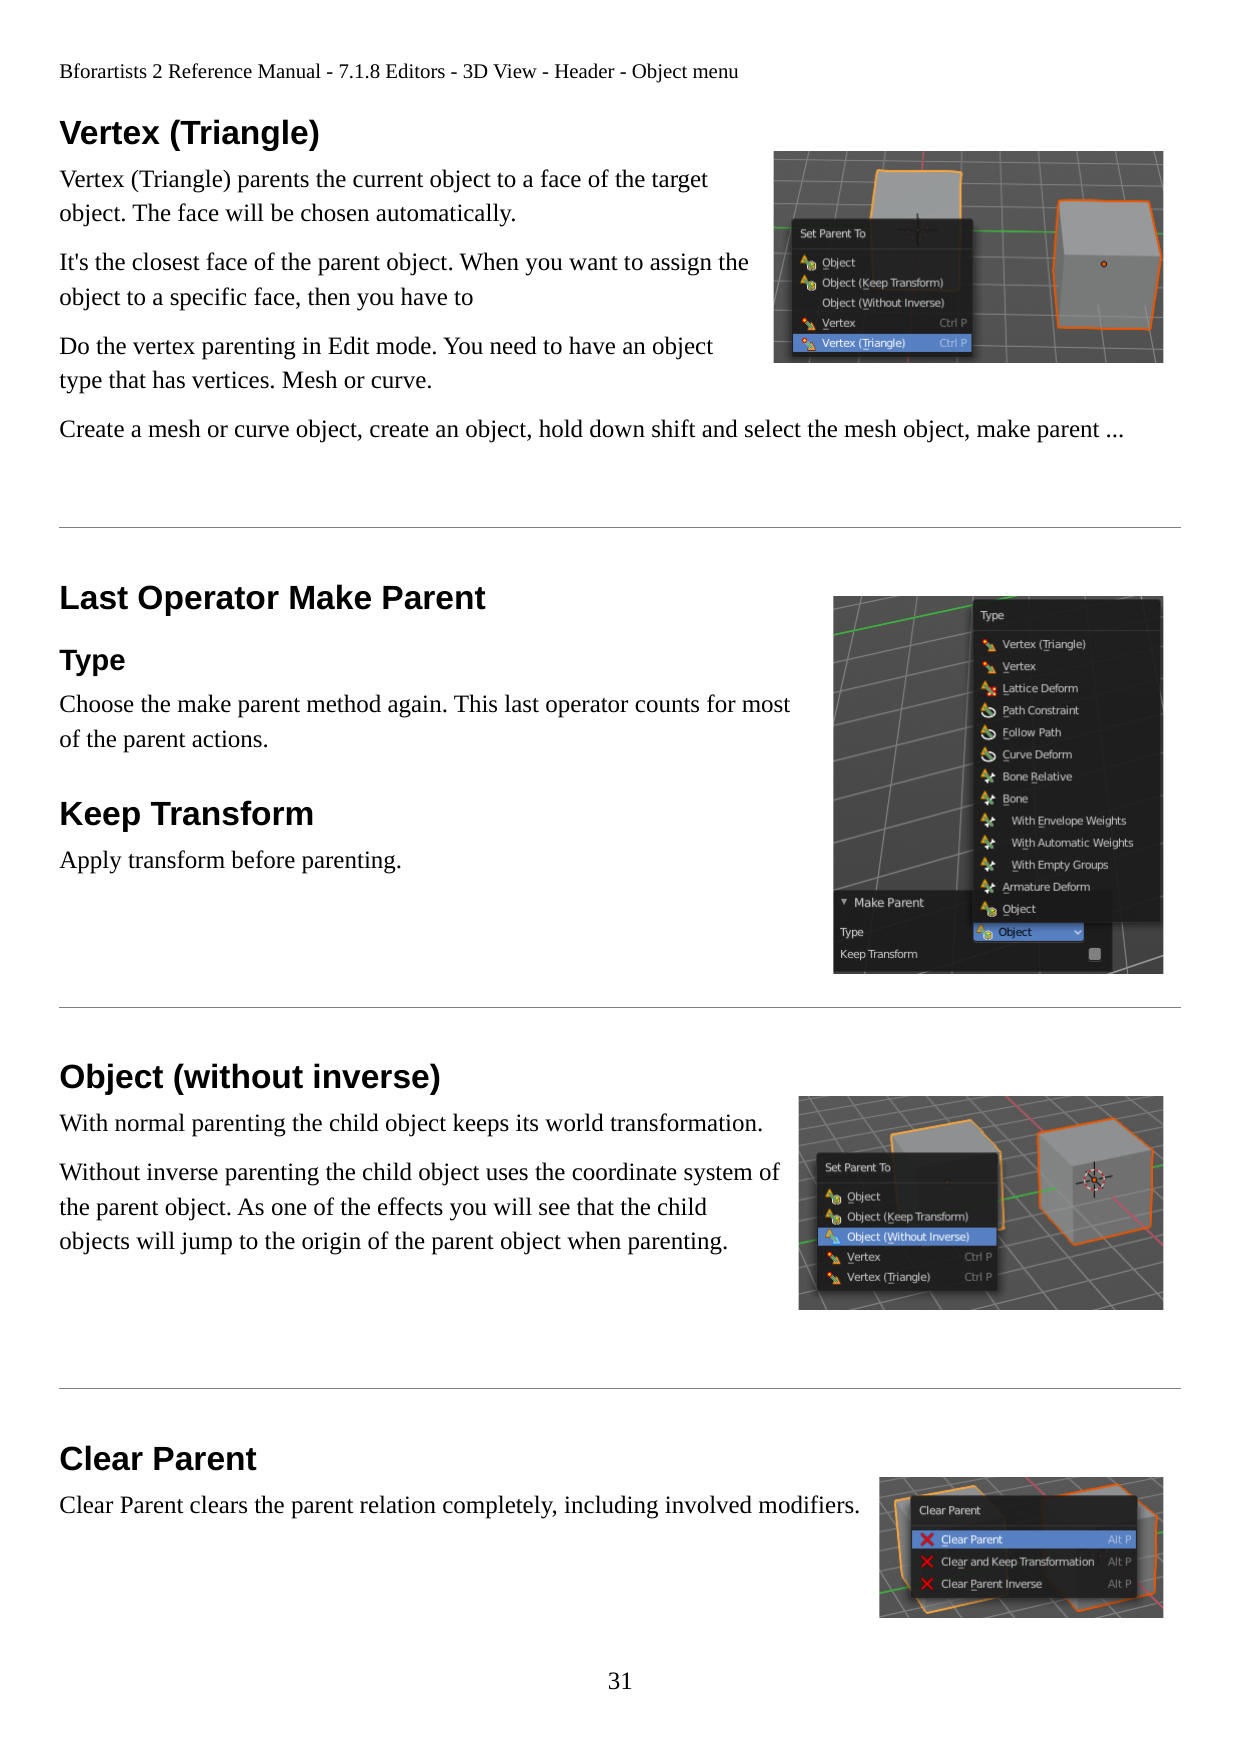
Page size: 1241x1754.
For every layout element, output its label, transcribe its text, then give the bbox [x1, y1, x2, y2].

text Choose the make parent method again. This last operator counts for most of the parent actions. [59, 689, 833, 753]
subtitle Clear Parent [59, 1438, 1181, 1477]
picture [833, 596, 1164, 974]
subtitle Vertex (Triangle) [59, 113, 1181, 151]
text Create a mesh or curve object, create an object, hold down shift and select the mesh object, make parent ... [59, 414, 1181, 443]
text Vertex (Triangle) parents the current object to a face of the target object. The face will be chosen automatically. [59, 164, 773, 227]
text Without inverse parenting the child object uses the coordinate system of the parent object. As one of the effects you will see that the child objects will jump to the origin of the parent object when parenting. [59, 1157, 798, 1255]
picture [773, 151, 1164, 363]
picture [879, 1477, 1164, 1618]
text Apply transform before parenting. [59, 845, 833, 874]
subtitle Type [59, 643, 833, 677]
subtitle [1164, 643, 1181, 677]
text With normal parenting the child object keeps its world transformation. [59, 1108, 798, 1137]
subtitle Object (without inverse) [59, 1057, 1181, 1096]
subtitle Keep Transform [59, 794, 833, 832]
text Do the vertex parenting in Edit mode. You need to have an object type that has vertices. Mesh or curve. [59, 331, 1181, 394]
picture [798, 1096, 1164, 1310]
subtitle Last Operator Make Parent [59, 577, 1181, 616]
text It's the closest face of the parent object. When you want to assign the object to a specific face, then you have to [59, 247, 773, 311]
subtitle [1164, 794, 1181, 832]
text Clear Parent clears the parent relation completely, including involved modifiers. [59, 1490, 879, 1518]
